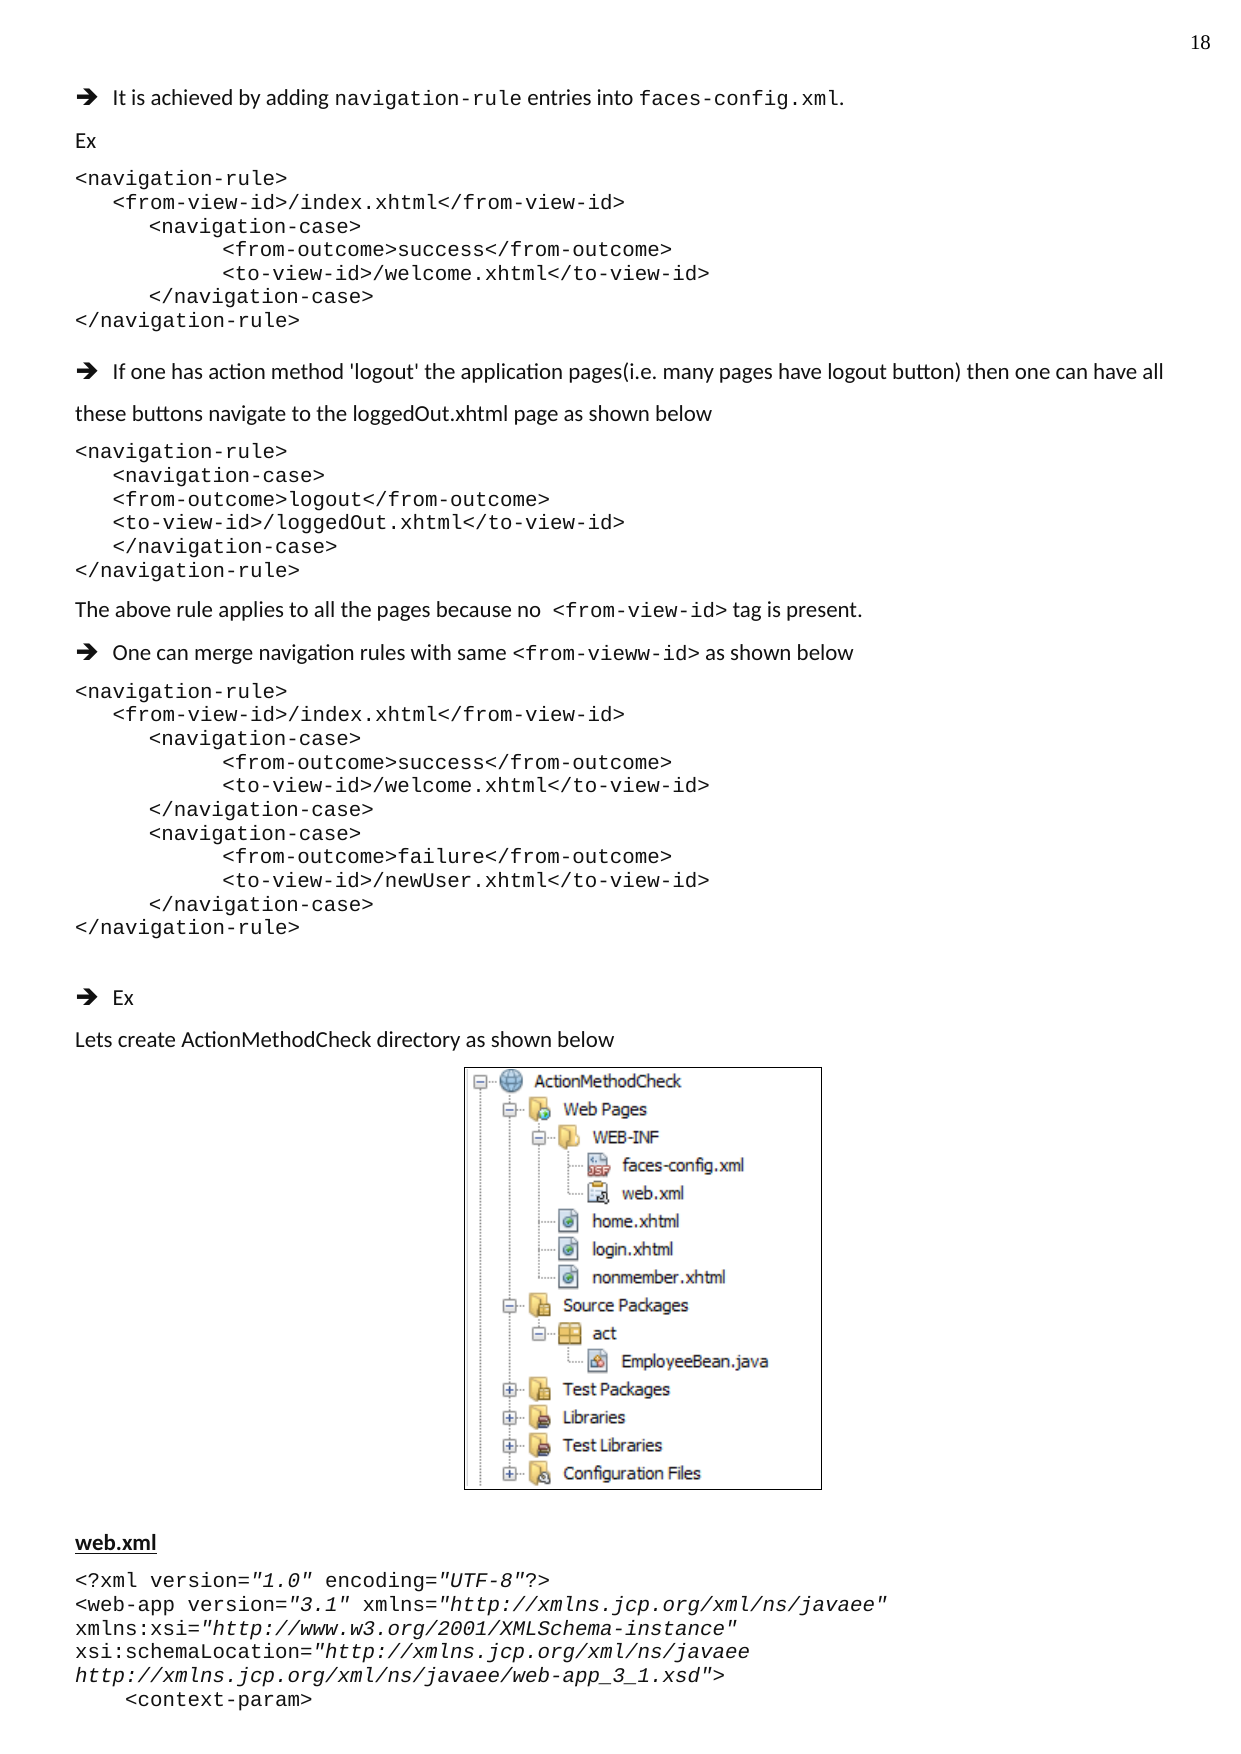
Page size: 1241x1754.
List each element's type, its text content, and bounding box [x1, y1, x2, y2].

list It is achieved by adding navigation-rule entries into faces-config.xml. [75, 83, 1211, 112]
text <navigation-case> [75, 216, 1211, 239]
text <to-view-id>/loggedOut.xhtml</to-view-id> [75, 512, 1211, 536]
text </navigation-case> [75, 799, 1211, 823]
text <from-outcome>logout</from-outcome> [75, 489, 1211, 512]
text <from-outcome>failure</from-outcome> [75, 846, 1211, 870]
text </navigation-rule> [75, 310, 1211, 334]
list If one has action method 'logout' the application pages(i.e. many pages have logout button) then one can have all these buttons navigate to the loggedOut.xhtml page as shown below [75, 357, 1211, 427]
text The above rule applies to all the pages because no <from-view-id> tag is present. [75, 595, 1211, 624]
list One can merge navigation rules with same <from-vieww-id> as shown below [75, 638, 1211, 666]
text <navigation-case> [75, 823, 1211, 846]
text </navigation-case> [75, 287, 1211, 310]
text <navigation-case> [75, 728, 1211, 752]
text </navigation-case> [75, 893, 1211, 917]
text <from-outcome>success</from-outcome> [75, 239, 1211, 263]
text <to-view-id>/welcome.xhtml</to-view-id> [75, 775, 1211, 799]
text Ex [75, 126, 1211, 154]
text <context-param> [75, 1689, 1211, 1712]
text </navigation-rule> [75, 560, 1211, 583]
text </navigation-rule> [75, 917, 1211, 941]
text <navigation-rule> [75, 681, 1211, 704]
text <from-view-id>/index.xhtml</from-view-id> [75, 192, 1211, 216]
text <to-view-id>/newUser.xhtml</to-view-id> [75, 870, 1211, 893]
text <navigation-rule> [75, 168, 1211, 192]
list Ex [75, 983, 1211, 1011]
text <from-outcome>success</from-outcome> [75, 752, 1211, 775]
text web.xml [75, 1528, 1211, 1557]
list <navigation-rule> [75, 441, 1211, 465]
text <web-app version="3.1" xmlns="http://xmlns.jcp.org/xml/ns/javaee" xmlns:xsi="http://www.w3.org/2001/XMLSchema-instance" xsi:schemaLocation="http://xmlns.jcp.org/xml/ns/javaee http://xmlns.jcp.org/xml/ns/javaee/web-app_3_1.xsd"> [75, 1594, 1211, 1689]
text <from-view-id>/index.xhtml</from-view-id> [75, 704, 1211, 728]
list Lets create ActionMethodCheck directory as shown below [75, 1025, 1211, 1053]
text <?xml version="1.0" encoding="UTF-8"?> [75, 1571, 1211, 1594]
text <to-view-id>/welcome.xhtml</to-view-id> [75, 263, 1211, 287]
text <navigation-case> [75, 465, 1211, 489]
text </navigation-case> [75, 536, 1211, 560]
